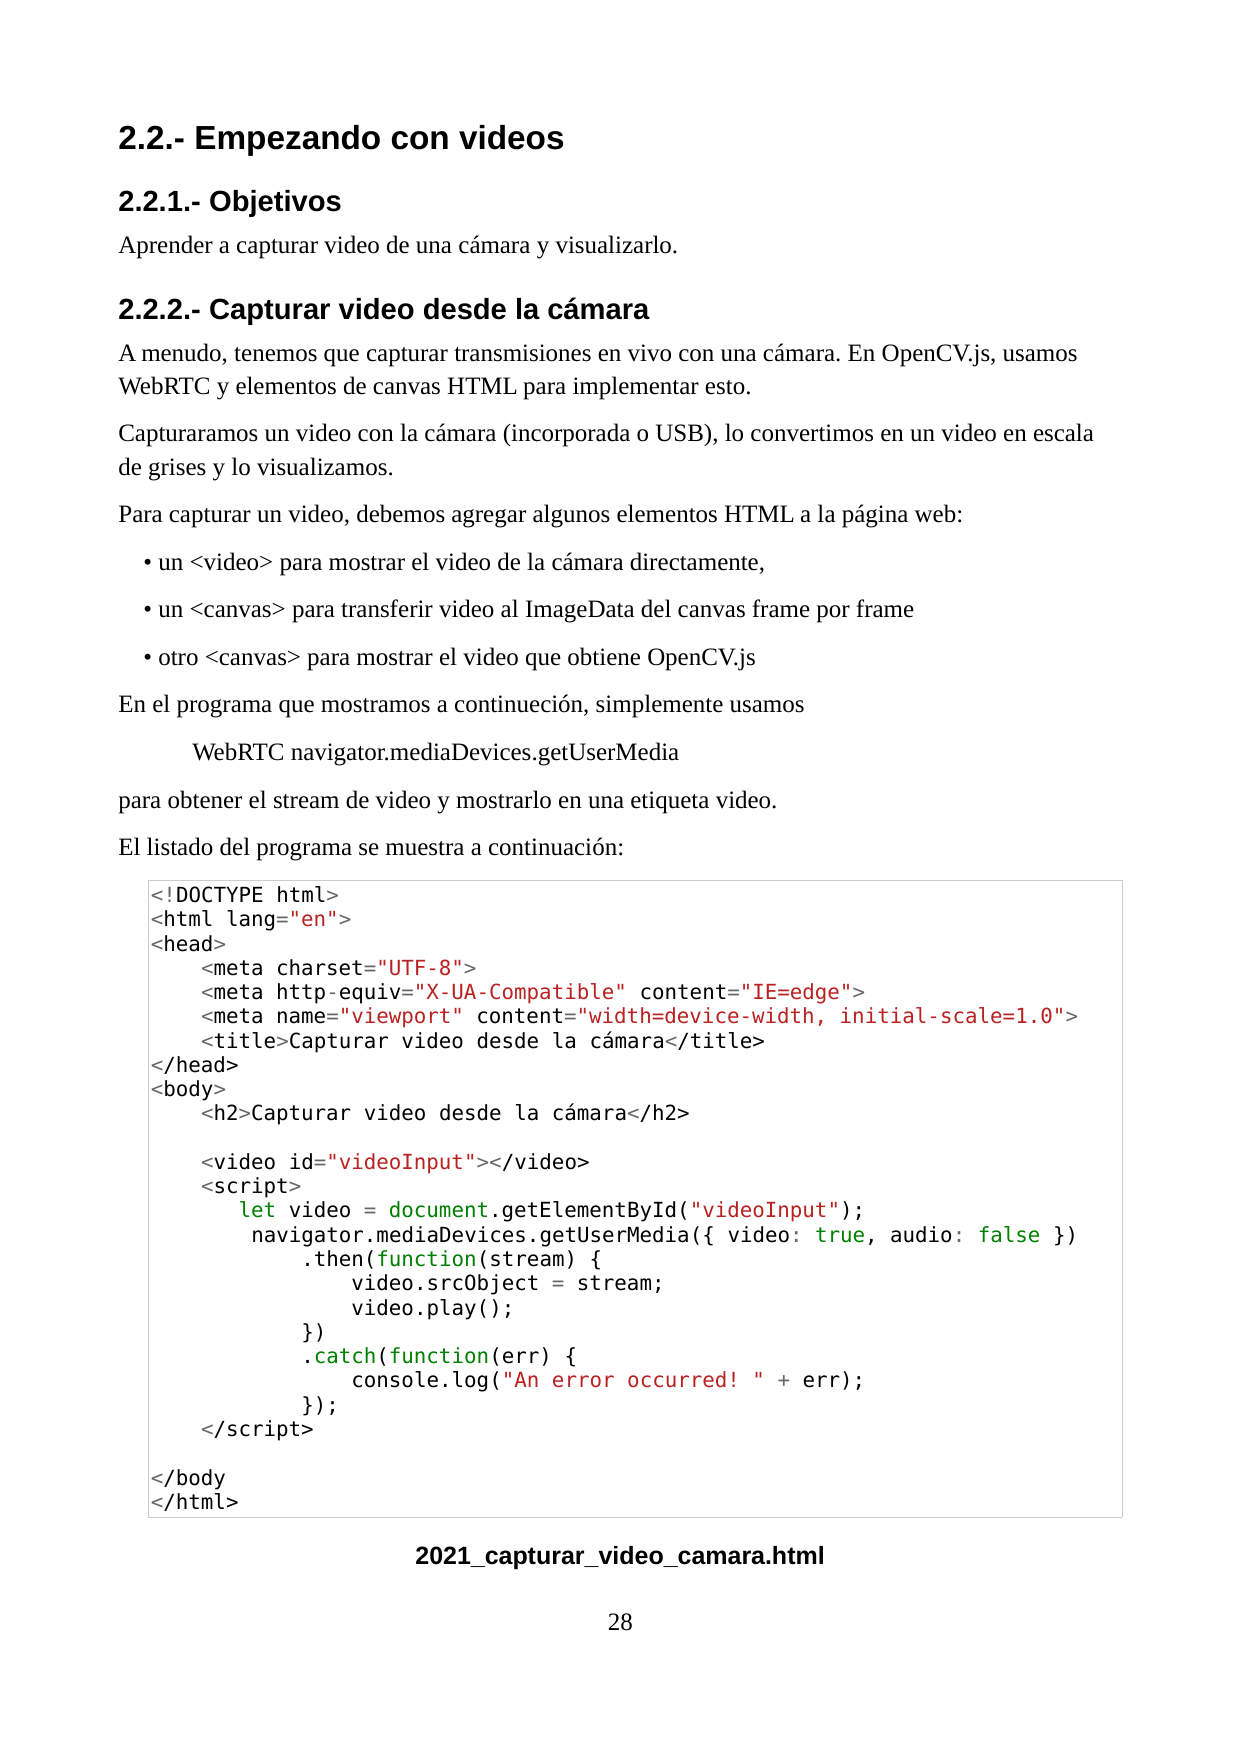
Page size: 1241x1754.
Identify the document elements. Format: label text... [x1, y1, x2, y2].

text <!DOCTYPE html> [149, 881, 1122, 904]
text <meta name="viewport" content="width=device-width, initial-scale=1.0"> [149, 1001, 1122, 1026]
text • otro <canvas> para mostrar el video que obtiene OpenCV.js [118, 642, 1122, 671]
subtitle Capturar video desde la cámara [118, 292, 1122, 325]
text A menudo, tenemos que capturar transmisiones en vivo con una cámara. En OpenCV.js, usamos WebRTC y elementos de canvas HTML para implementar esto. [118, 338, 1122, 400]
text </body [149, 1462, 1122, 1487]
text 2021_capturar_video_camara.html [118, 1541, 1122, 1569]
subtitle Empezando con videos [118, 118, 1122, 157]
text <meta http-equiv="X-UA-Compatible" content="IE=edge"> [149, 977, 1122, 1001]
text navigator.mediaDevices.getUserMedia({ video: true, audio: false }) [149, 1220, 1122, 1244]
text video.srcObject = stream; [149, 1268, 1122, 1293]
text <title>Capturar video desde la cámara</title> [149, 1026, 1122, 1050]
subtitle Objetivos [118, 184, 1122, 217]
text • un <video> para mostrar el video de la cámara directamente, [118, 547, 1122, 576]
text .then(function(stream) { [149, 1244, 1122, 1268]
text Capturaramos un video con la cámara (incorporada o USB), lo convertimos en un video en escala de grises y lo visualizamos. [118, 418, 1122, 480]
text </html> [149, 1487, 1122, 1517]
text <h2>Capturar video desde la cámara</h2> [149, 1098, 1122, 1126]
text • un <canvas> para transferir video al ImageData del canvas frame por frame [118, 594, 1122, 623]
text </script> [149, 1414, 1122, 1441]
text video.play(); [149, 1293, 1122, 1317]
text <script> [149, 1171, 1122, 1196]
text console.log("An error occurred! " + err); [149, 1365, 1122, 1390]
text }) [149, 1317, 1122, 1341]
text Para capturar un video, debemos agregar algunos elementos HTML a la página web: [118, 499, 1122, 528]
text Aprender a capturar video de una cámara y visualizarlo. [118, 230, 1122, 258]
text let video = document.getElementById("videoInput"); [149, 1196, 1122, 1220]
text <html lang="en"> [149, 904, 1122, 928]
text para obtener el stream de video y mostrarlo en una etiqueta video. [118, 785, 1122, 813]
text <body> [149, 1074, 1122, 1098]
text <head> [149, 928, 1122, 953]
text WebRTC navigator.mediaDevices.getUserMedia [118, 737, 1122, 766]
text En el programa que mostramos a continueción, simplemente usamos [118, 689, 1122, 718]
text <meta charset="UTF-8"> [149, 953, 1122, 977]
text </head> [149, 1050, 1122, 1074]
text El listado del programa se muestra a continuación: [118, 832, 1122, 861]
text <video id="videoInput"></video> [149, 1147, 1122, 1171]
text .catch(function(err) { [149, 1341, 1122, 1365]
text }); [149, 1390, 1122, 1414]
